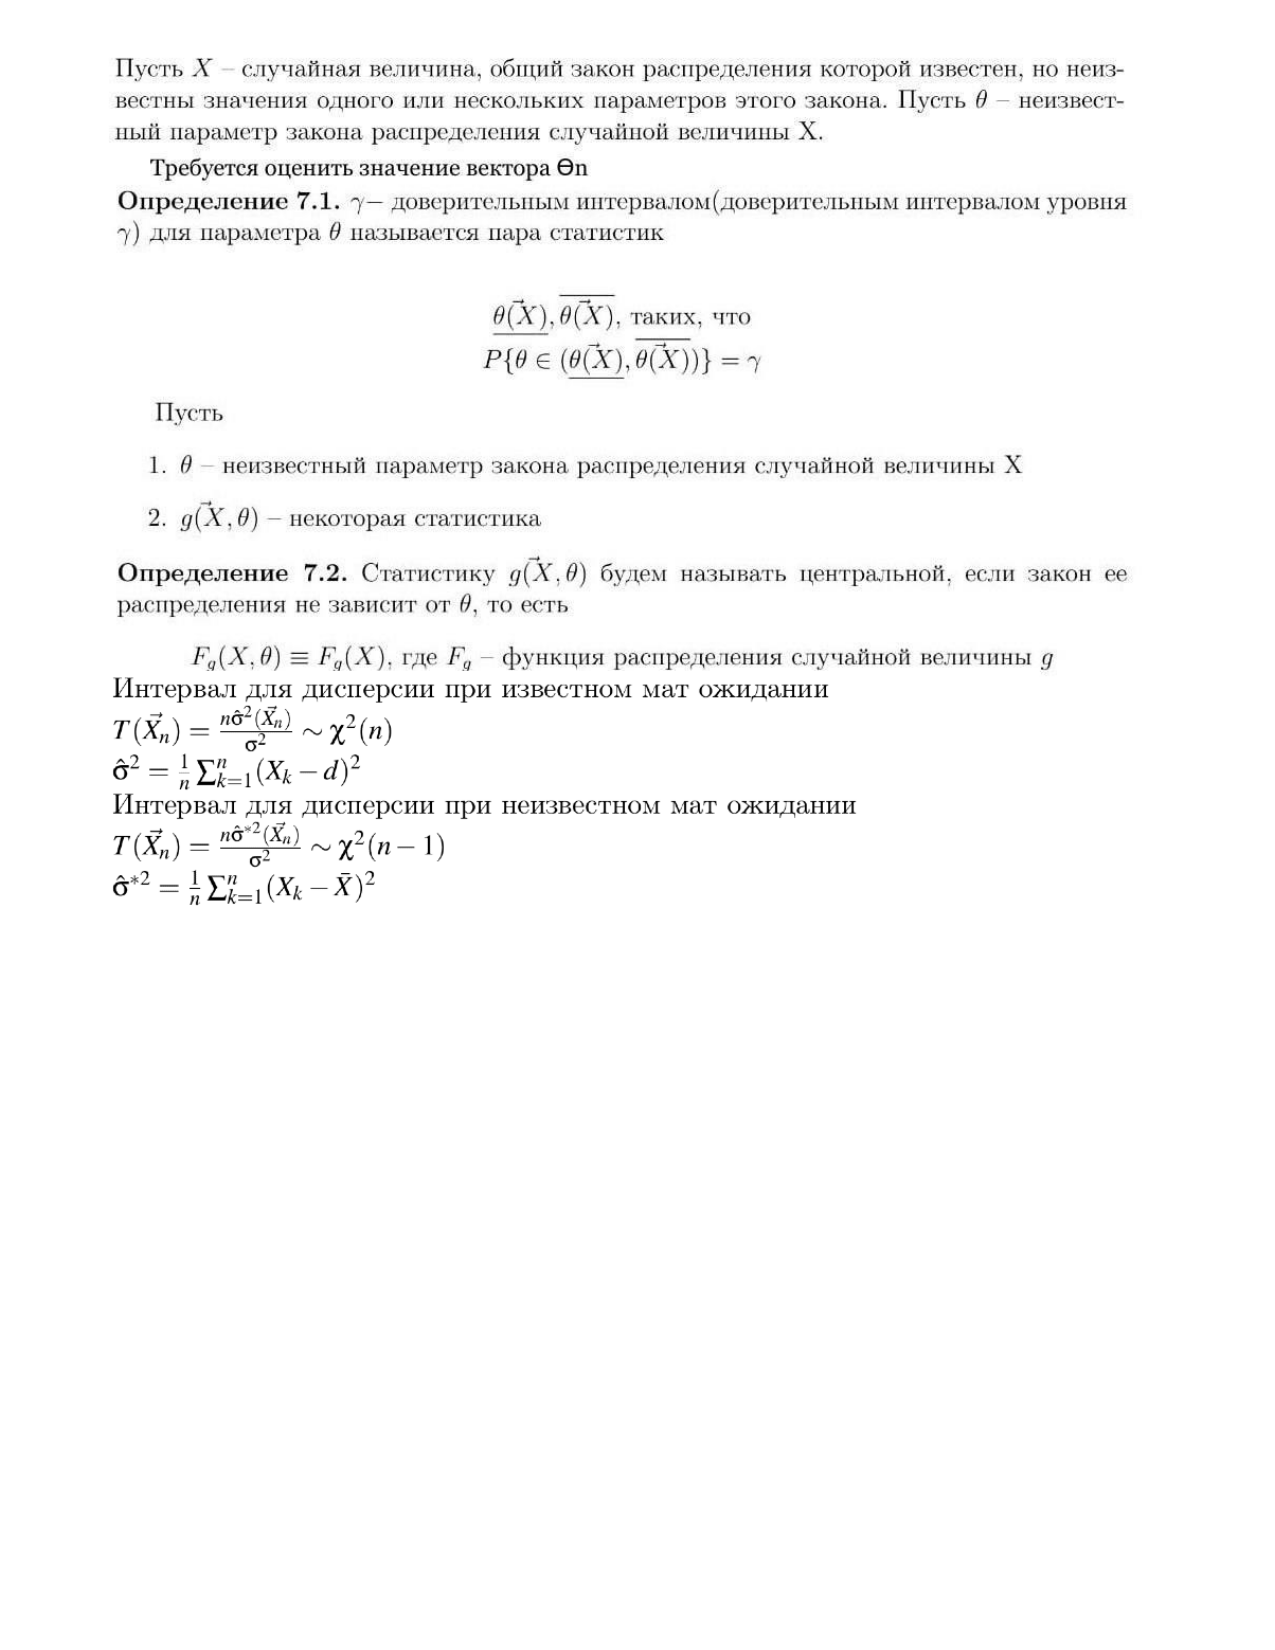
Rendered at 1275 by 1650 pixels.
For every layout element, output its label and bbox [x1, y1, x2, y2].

picture [108, 41, 1148, 908]
